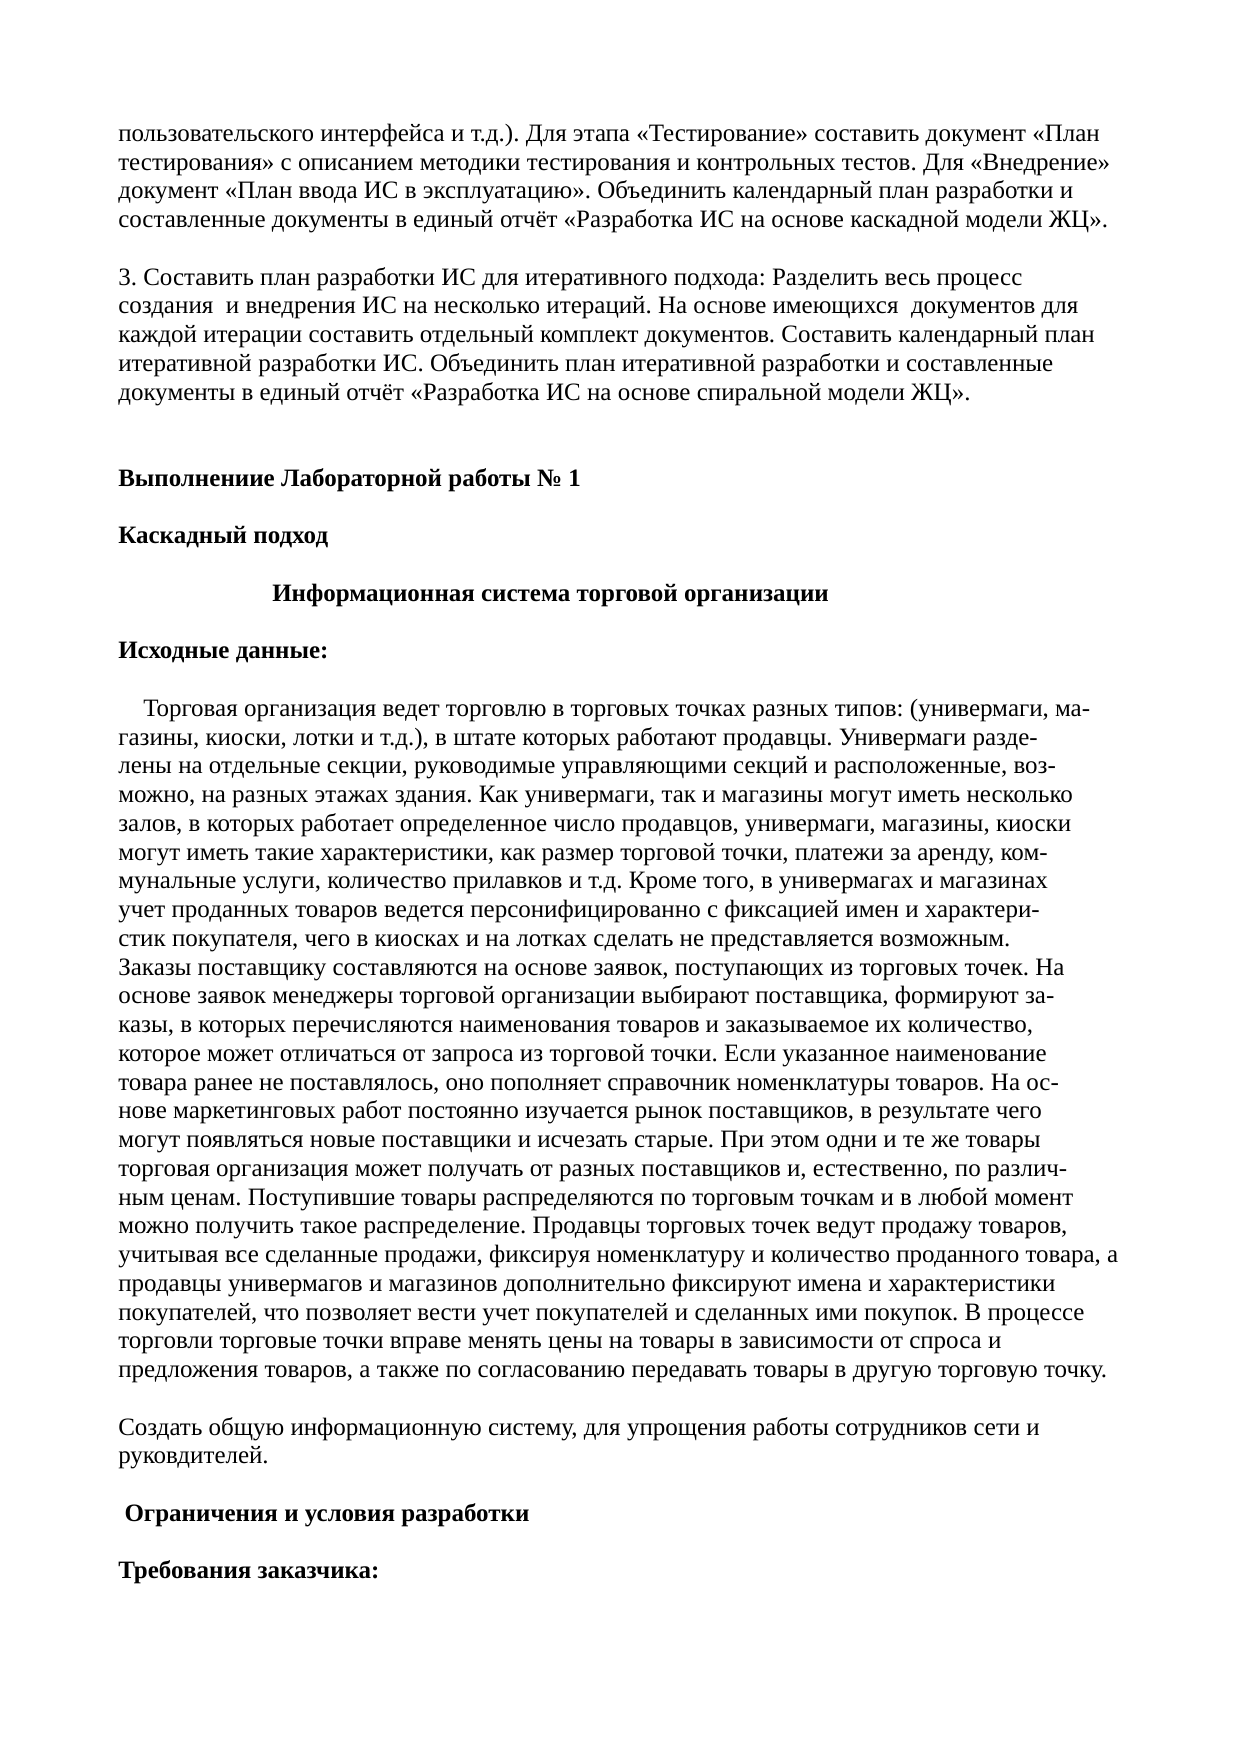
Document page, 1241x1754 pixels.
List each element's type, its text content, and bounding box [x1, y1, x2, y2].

text Создать общую информационную систему, для упрощения работы сотрудников сети и руковдителей. [118, 1412, 1122, 1469]
text Требования заказчика: [118, 1556, 1122, 1584]
text можно, на разных этажах здания. Как универмаги, так и магазины могут иметь несколько [118, 779, 1122, 808]
text ным ценам. Поступившие товары распределяются по торговым точкам и в любой момент можно получить такое распределение. Продавцы торговых точек ведут продажу товаров, учитывая все сделанные продажи, фиксируя номенклатуру и количество проданного товара, а продавцы универмагов и магазинов дополнительно фиксируют имена и характеристики покупателей, что позволяет вести учет покупателей и сделанных ими покупок. В процессе торговли торговые точки вправе менять цены на товары в зависимости от спроса и предложения товаров, а также по согласованию передавать товары в другую торговую точку. [118, 1182, 1122, 1383]
text Исходные данные: [118, 636, 1122, 664]
text залов, в которых работает определенное число продавцов, универмаги, магазины, киоски [118, 808, 1122, 837]
text могут появляться новые поставщики и исчезать старые. При этом одни и те же товары [118, 1124, 1122, 1153]
text Торговая организация ведет торговлю в торговых точках разных типов: (универмаги, ма- [118, 693, 1122, 722]
text Каскадный подход [118, 521, 1122, 549]
text нове маркетинговых работ постоянно изучается рынок поставщиков, в результате чего [118, 1096, 1122, 1124]
text Ограничения и условия разработки [118, 1498, 1122, 1527]
text Заказы поставщику составляются на основе заявок, поступающих из торговых точек. На [118, 952, 1122, 981]
text газины, киоски, лотки и т.д.), в штате которых работают продавцы. Универмаги разде- [118, 722, 1122, 751]
text мунальные услуги, количество прилавков и т.д. Кроме того, в универмагах и магазинах [118, 866, 1122, 894]
text казы, в которых перечисляются наименования товаров и заказываемое их количество, [118, 1009, 1122, 1038]
text товара ранее не поставлялось, оно пополняет справочник номенклатуры товаров. На ос- [118, 1067, 1122, 1096]
text лены на отдельные секции, руководимые управляющими секций и расположенные, воз- [118, 751, 1122, 779]
text основе заявок менеджеры торговой организации выбирают поставщика, формируют за- [118, 981, 1122, 1009]
text учет проданных товаров ведется персонифицированно с фиксацией имен и характери- [118, 894, 1122, 923]
text Выполнениие Лабораторной работы № 1 [118, 463, 1122, 492]
text могут иметь такие характеристики, как размер торговой точки, платежи за аренду, ком- [118, 837, 1122, 866]
text стик покупателя, чего в киосках и на лотках сделать не представляется возможным. [118, 923, 1122, 952]
text пользовательского интерфейса и т.д.). Для этапа «Тестирование» составить документ «План тестирования» с описанием методики тестирования и контрольных тестов. Для «Внедрение» документ «План ввода ИС в эксплуатацию». Объединить календарный план разработки и составленные документы в единый отчёт «Разработка ИС на основе каскадной модели ЖЦ». [118, 118, 1122, 233]
text которое может отличаться от запроса из торговой точки. Если указанное наименование [118, 1038, 1122, 1067]
text торговая организация может получать от разных поставщиков и, естественно, по различ- [118, 1153, 1122, 1182]
text Информационная система торговой организации [118, 578, 1122, 607]
text 3. Составить план разработки ИС для итеративного подхода: Разделить весь процесс создания и внедрения ИС на несколько итераций. На основе имеющихся документов для каждой итерации составить отдельный комплект документов. Составить календарный план итеративной разработки ИС. Объединить план итеративной разработки и составленные документы в единый отчёт «Разработка ИС на основе спиральной модели ЖЦ». [118, 262, 1122, 406]
